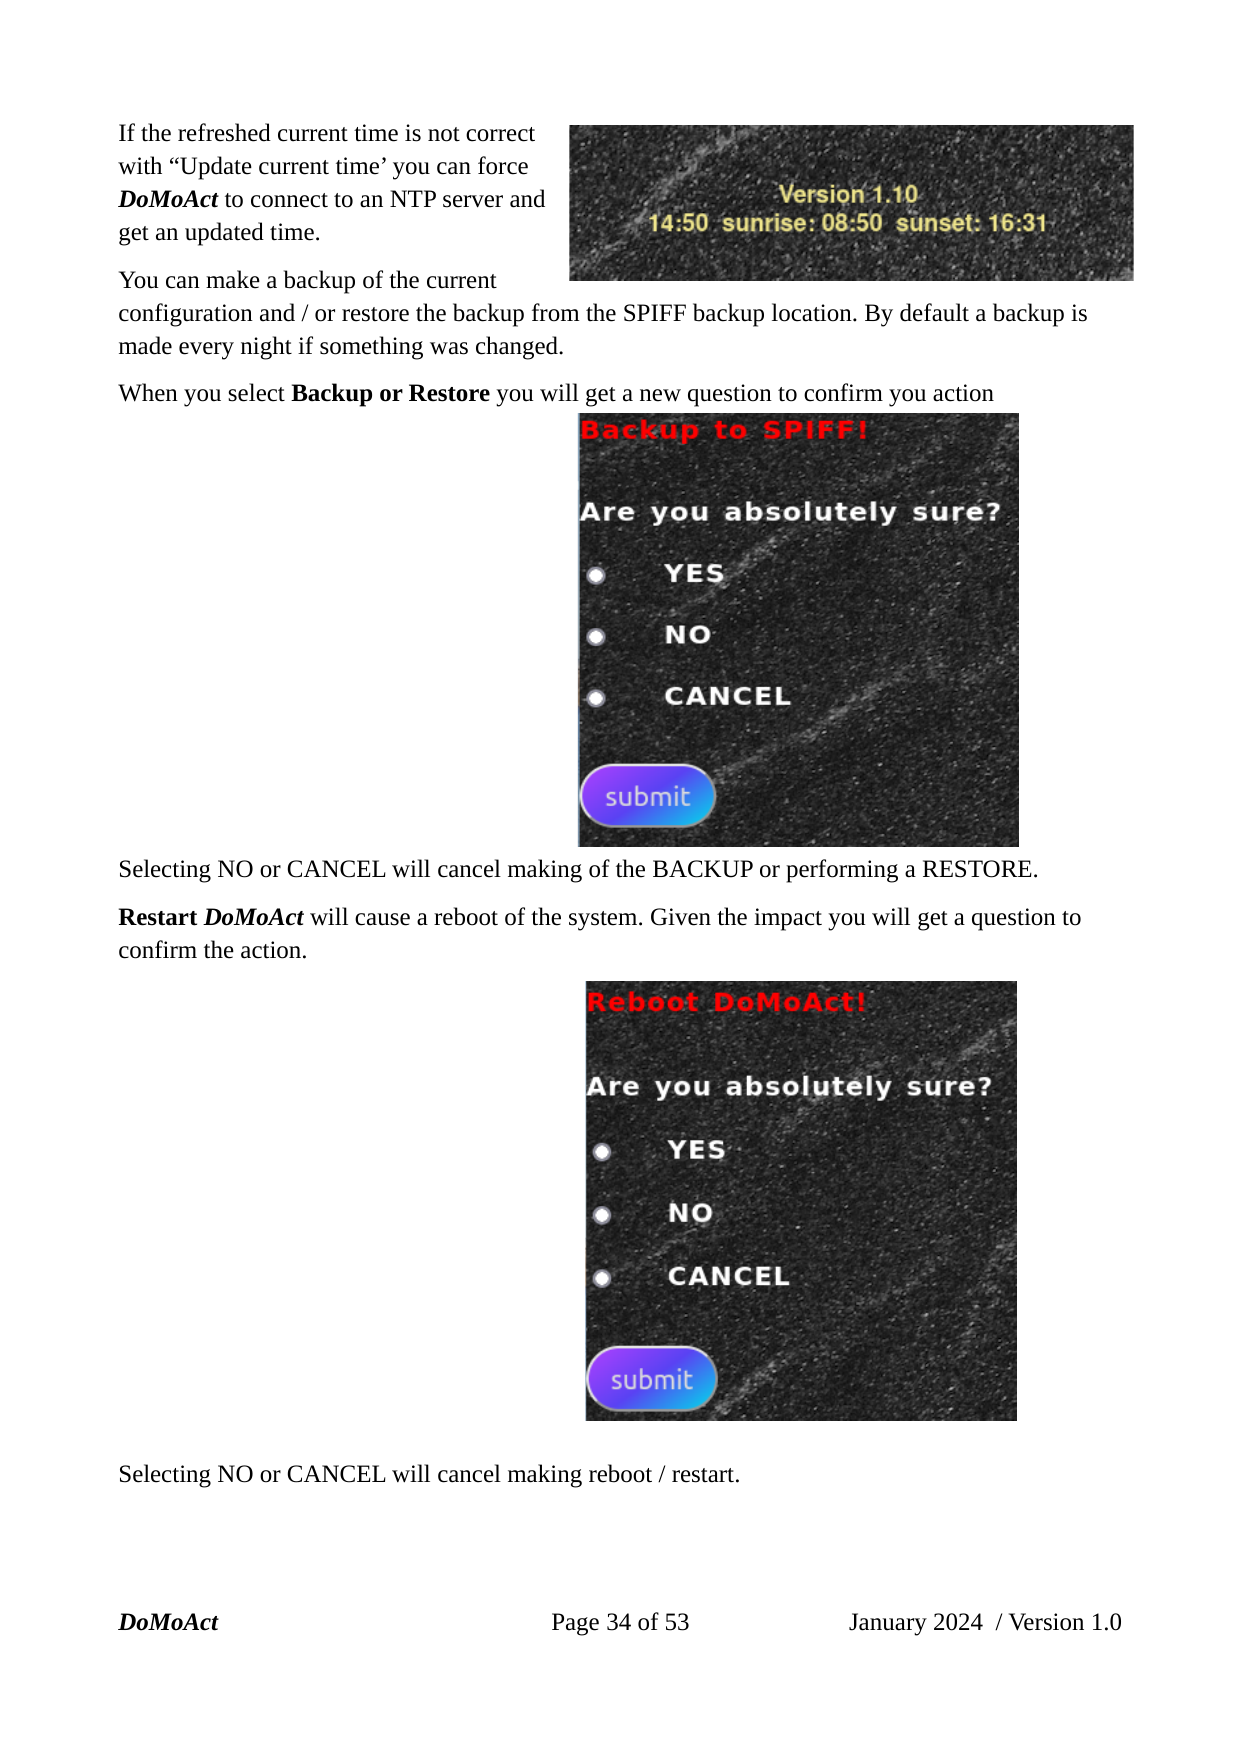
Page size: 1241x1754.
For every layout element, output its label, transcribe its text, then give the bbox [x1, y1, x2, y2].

picture [577, 413, 1019, 847]
text Restart DoMoAct will cause a reboot of the system. Given the impact you will get a question to confirm the action. [118, 902, 1122, 964]
picture [569, 125, 1134, 281]
picture [585, 981, 1017, 1421]
text Selecting NO or CANCEL will cancel making of the BACKUP or performing a RESTORE. [118, 854, 1122, 883]
text Selecting NO or CANCEL will cancel making reboot / restart. [118, 1459, 1122, 1487]
text If the refreshed current time is not correct with “Update current time’ you can force DoMoAct to connect to an NTP server and get an updated time. [118, 118, 1122, 246]
text When you select Backup or Restore you will get a new question to confirm you action [118, 378, 1122, 407]
text You can make a backup of the current configuration and / or restore the backup from the SPIFF backup location. By default a backup is made every night if something was changed. [118, 265, 1122, 359]
